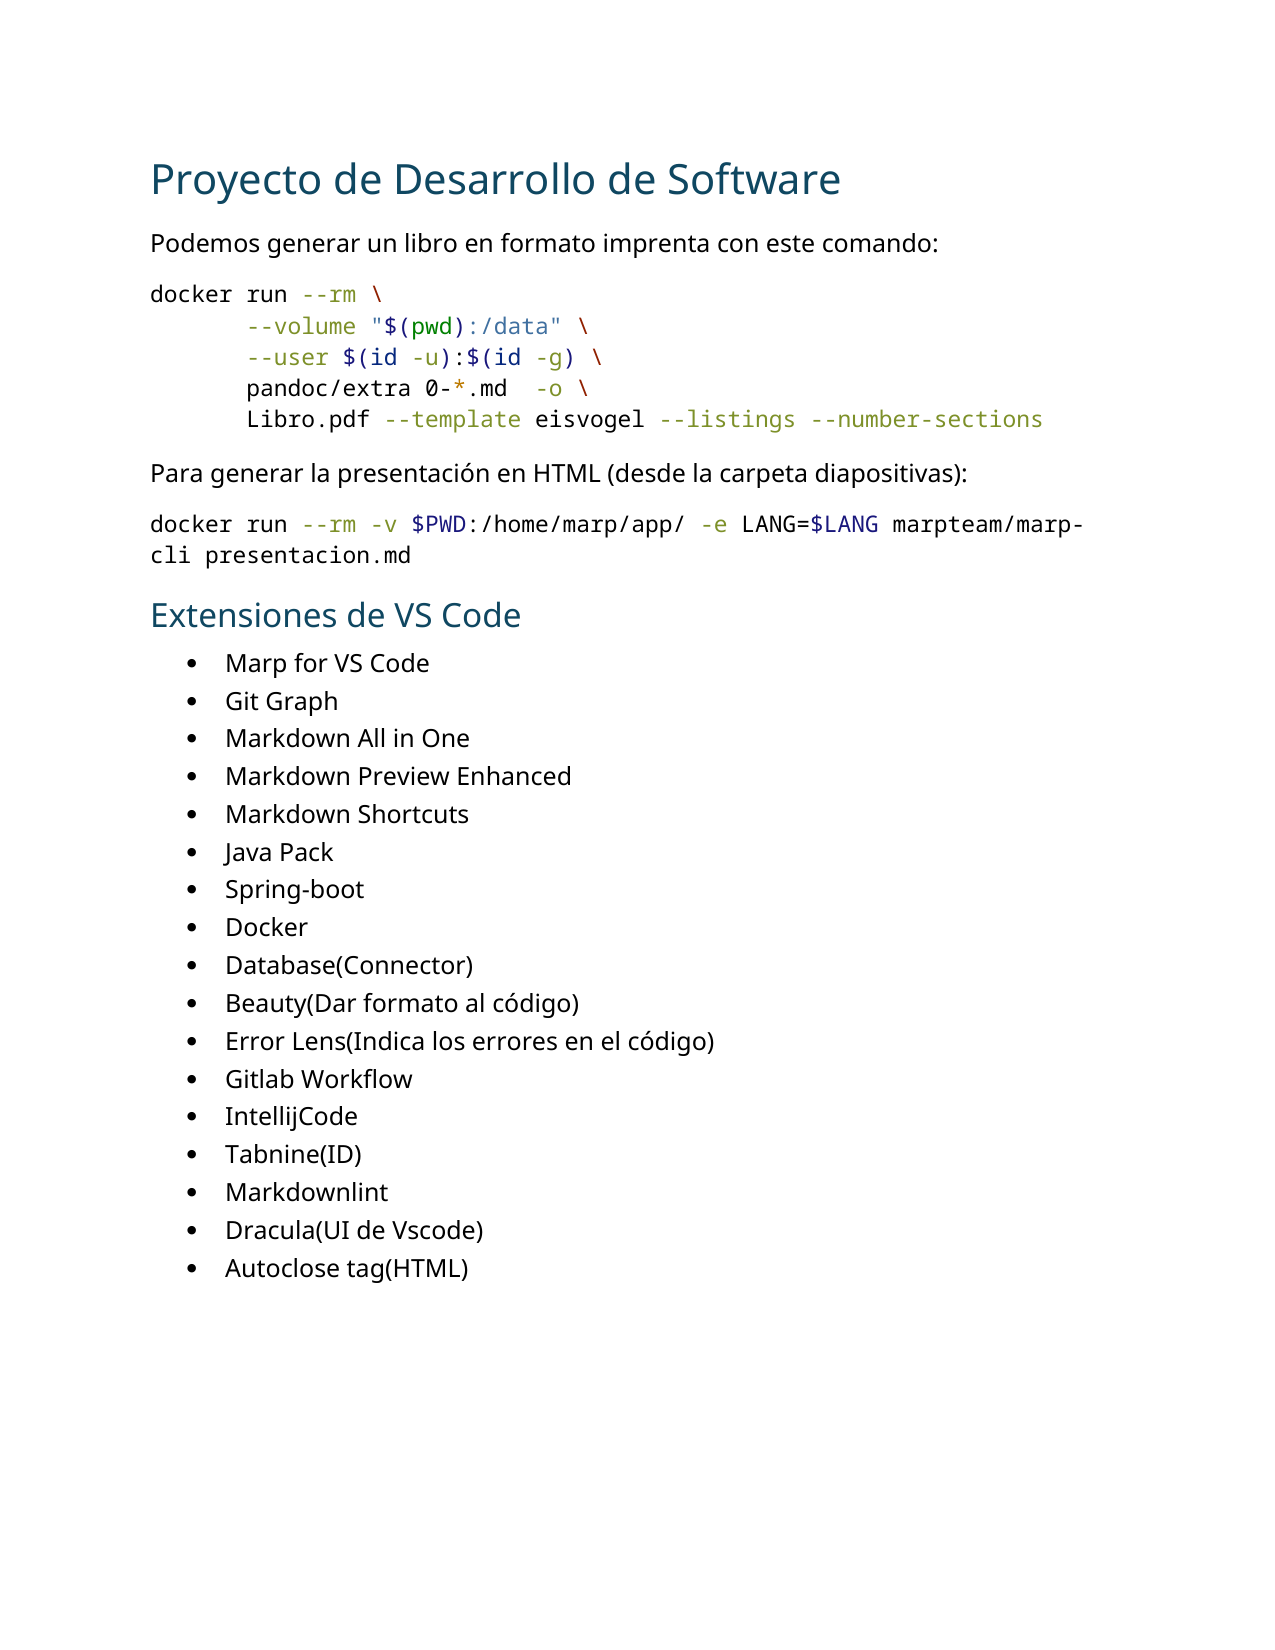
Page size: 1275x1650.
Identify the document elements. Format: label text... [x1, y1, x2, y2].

list Markdownlint [187, 1175, 1125, 1209]
subtitle Extensiones de VS Code [150, 592, 1125, 637]
list Spring-boot [187, 872, 1125, 906]
list Dracula(UI de Vscode) [187, 1212, 1125, 1247]
text Para generar la presentación en HTML (desde la carpeta diapositivas): [150, 455, 1125, 489]
text Podemos generar un libro en formato imprenta con este comando: [150, 226, 1125, 259]
list Marp for VS Code [187, 645, 1125, 679]
list Database(Connector) [187, 948, 1125, 982]
list Java Pack [187, 834, 1125, 868]
list Error Lens(Indica los errores en el código) [187, 1023, 1125, 1057]
list Beauty(Dar formato al código) [187, 986, 1125, 1020]
list Autoclose tag(HTML) [187, 1250, 1125, 1284]
text docker run --rm -v $PWD:/home/marp/app/ -e LANG=$LANG marpteam/marp-cli presentacion.md [150, 508, 1125, 571]
text docker run --rm \ --volume "$(pwd):/data" \ --user $(id -u):$(id -g) \ pandoc/extra 0-*.md -o \ Libro.pdf --template eisvogel --listings --number-sections [150, 278, 1125, 434]
list Gitlab Workflow [187, 1061, 1125, 1095]
list Markdown All in One [187, 721, 1125, 755]
subtitle Proyecto de Desarrollo de Software [150, 150, 1125, 207]
list Docker [187, 910, 1125, 944]
list Markdown Shortcuts [187, 797, 1125, 831]
list Git Graph [187, 683, 1125, 717]
list IntellijCode [187, 1099, 1125, 1133]
list Markdown Preview Enhanced [187, 759, 1125, 793]
list Tabnine(ID) [187, 1137, 1125, 1171]
